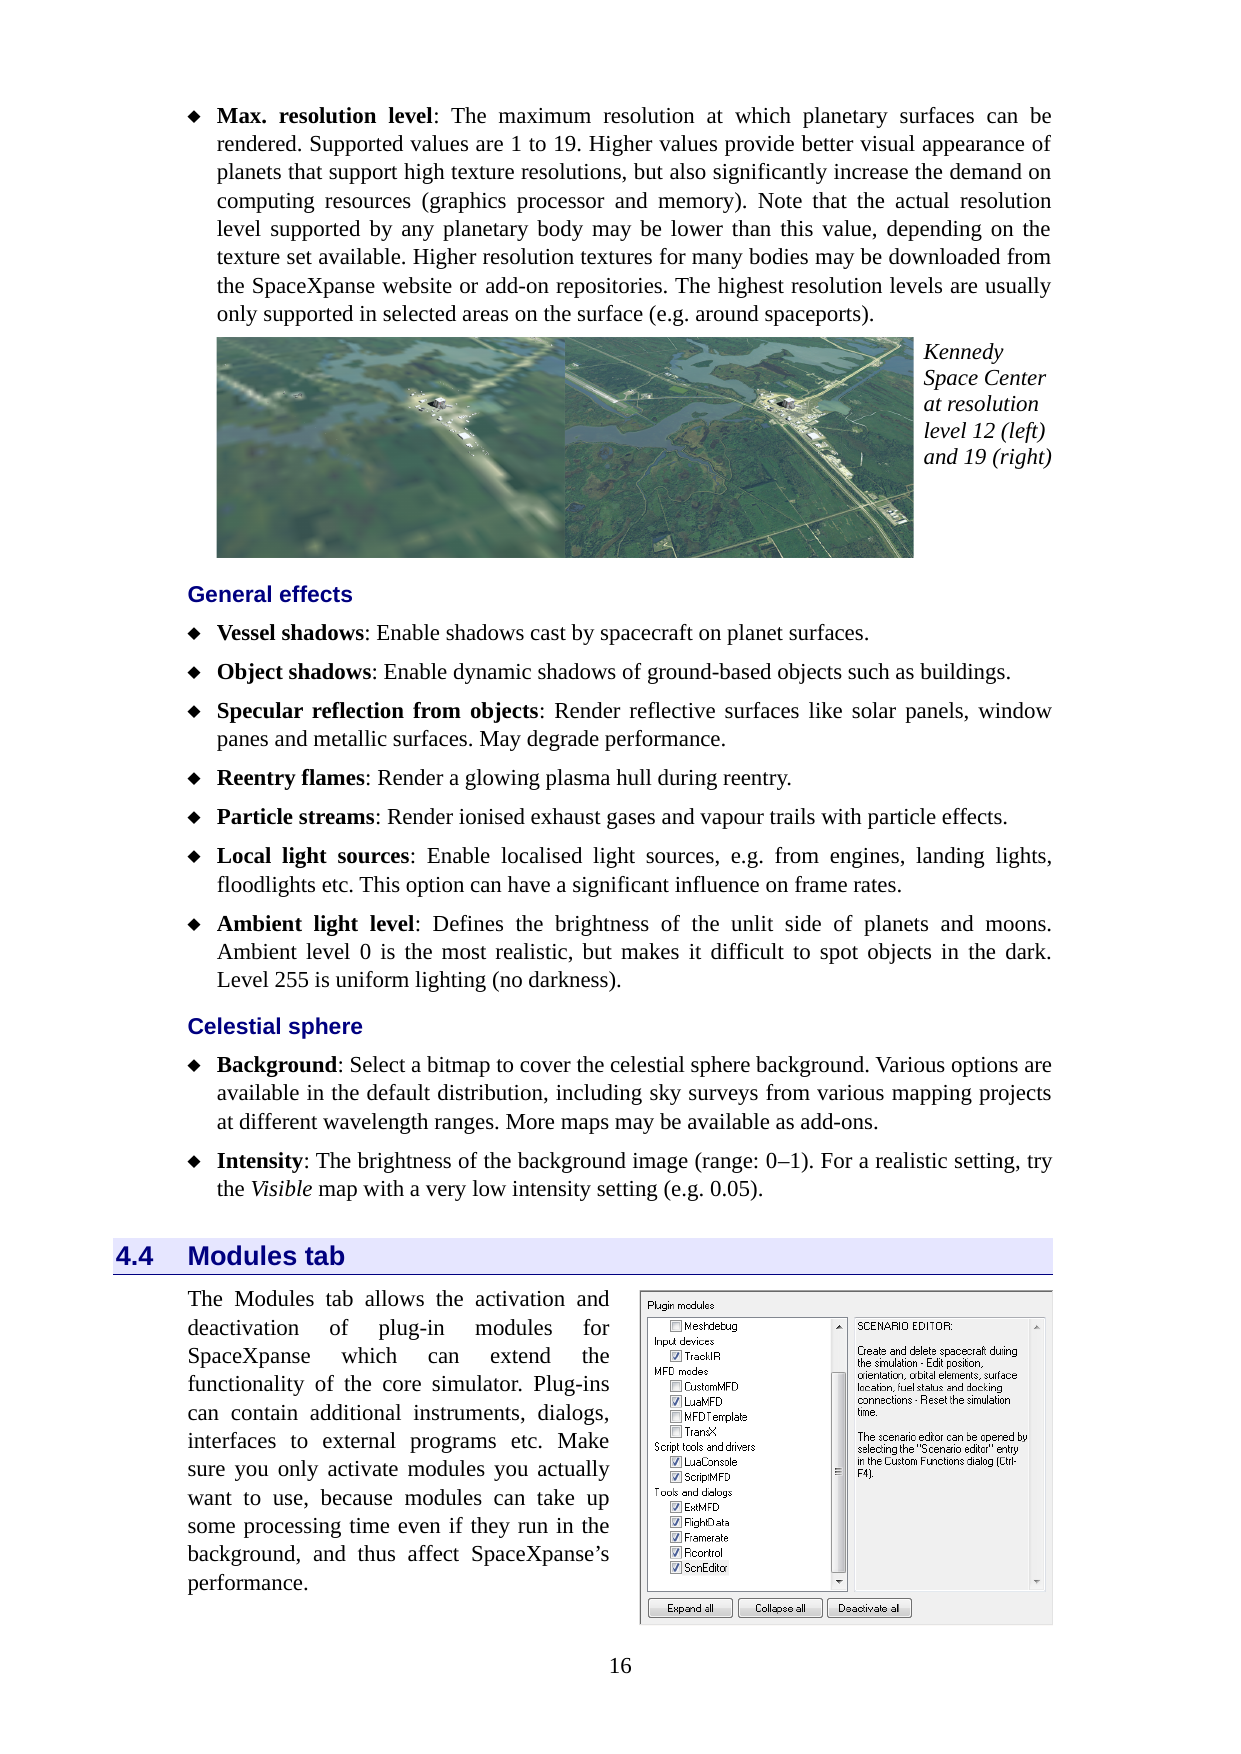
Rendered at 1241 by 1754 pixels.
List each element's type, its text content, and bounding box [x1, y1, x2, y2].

subtitle Modules tab [113, 1238, 1053, 1274]
subtitle Celestial sphere [187, 1013, 1053, 1039]
list Reentry flames: Render a glowing plasma hull during reentry. [187, 763, 1053, 792]
list Ambient light level: Defines the brightness of the unlit side of planets and moons. Ambient level 0 is the most realistic, but makes it difficult to spot objects in the dark. Level 255 is uniform lighting (no darkness). [187, 908, 1053, 993]
list Object shadows: Enable dynamic shadows of ground-based objects such as buildings. [187, 657, 1053, 685]
list Local light sources: Enable localised light sources, e.g. from engines, landing lights, floodlights etc. This option can have a significant influence on frame rates. [187, 841, 1053, 898]
list Specular reflection from objects: Render reflective surfaces like solar panels, window panes and metallic surfaces. May degrade performance. [187, 696, 1053, 753]
subtitle General effects [187, 347, 1053, 607]
list Background: Select a bitmap to cover the celestial sphere background. Various options are available in the default distribution, including sky surveys from various mapping projects at different wavelength ranges. More maps may be available as add-ons. [187, 1050, 1053, 1135]
list Max. resolution level: The maximum resolution at which planetary surfaces can be rendered. Supported values are 1 to 19. Higher values provide better visual appearance of planets that support high texture resolutions, but also significantly increase the demand on computing resources (graphics processor and memory). Note that the actual resolution level supported by any planetary body may be lower than this value, depending on the texture set available. Higher resolution textures for many bodies may be downloaded from the SpaceXpanse website or add-on repositories. The highest resolution levels are usually only supported in selected areas on the surface (e.g. around spaceports). [187, 100, 1053, 327]
text The Modules tab allows the activation and deactivation of plug-in modules for SpaceXpanse which can extend the functionality of the core simulator. Plug-ins can contain additional instruments, dialogs, interfaces to external programs etc. Make sure you only activate modules you actually want to use, because modules can take up some processing time even if they run in the background, and thus affect SpaceXpanse’s performance. [187, 1284, 1053, 1596]
picture [639, 1290, 1053, 1626]
list Intensity: The brightness of the background image (range: 0–1). For a realistic setting, try the Visible map with a very low intensity setting (e.g. 0.05). [187, 1146, 1053, 1202]
list Particle streams: Render ionised exhaust gases and vapour trails with particle effects. [187, 802, 1053, 831]
list Vessel shadows: Enable shadows cast by spacecraft on planet surfaces. [187, 618, 1053, 646]
